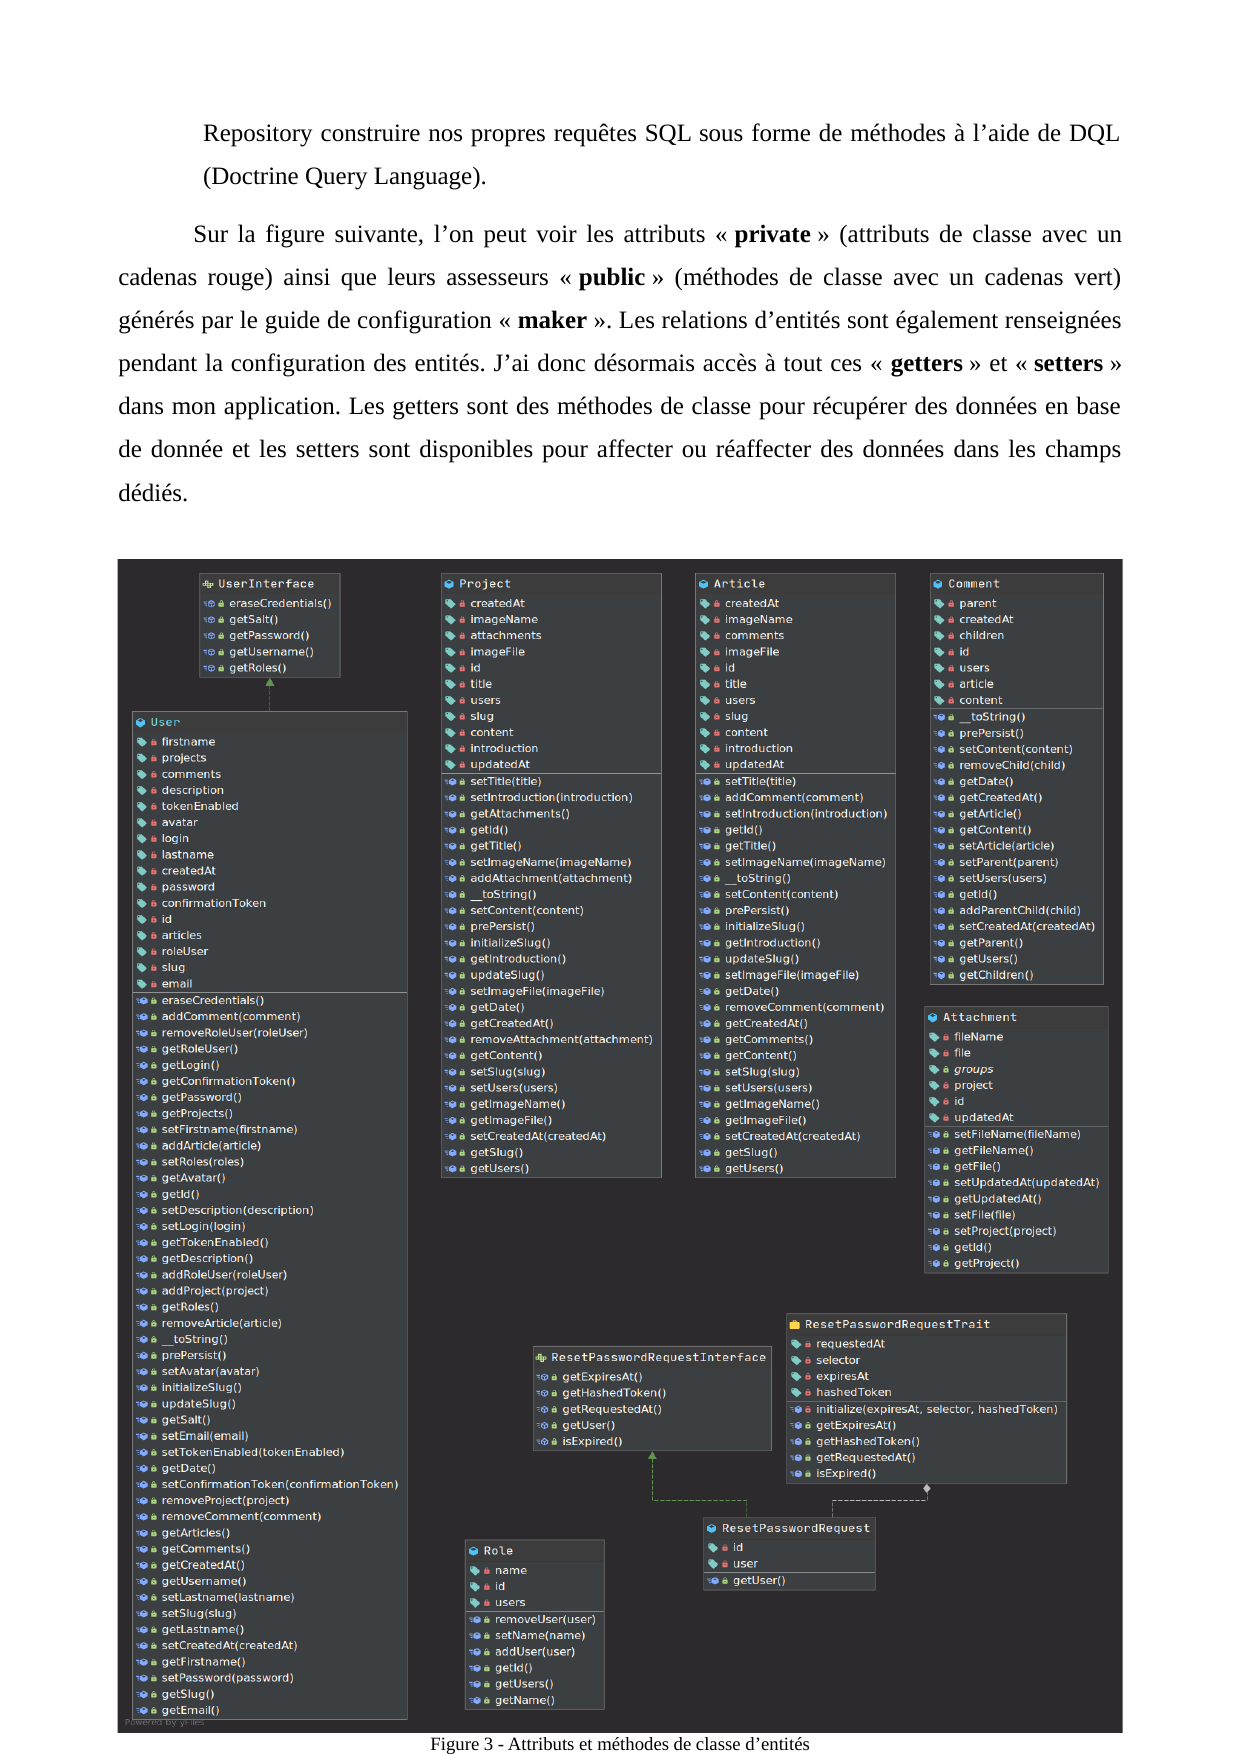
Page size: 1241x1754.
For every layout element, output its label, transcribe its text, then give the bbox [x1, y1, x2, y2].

text Sur la figure suivante, l’on peut voir les attributs « private » (attributs de classe avec un cadenas rouge) ainsi que leurs assesseurs « public » (méthodes de classe avec un cadenas vert) générés par le guide de configuration « maker ». Les relations d’entités sont également renseignées pendant la configuration des entités. J’ai donc désormais accès à tout ces « getters » et « setters » dans mon application. Les getters sont des méthodes de classe pour récupérer des données en base de donnée et les setters sont disponibles pour affecter ou réaffecter des données dans les champs dédiés. [118, 219, 1122, 506]
picture [117, 559, 1123, 1733]
list Repository construire nos propres requêtes SQL sous forme de méthodes à l’aide de DQL (Doctrine Query Language). [179, 118, 1122, 190]
text Figure 3 - Attributs et méthodes de classe d’entités [118, 1733, 1122, 1754]
